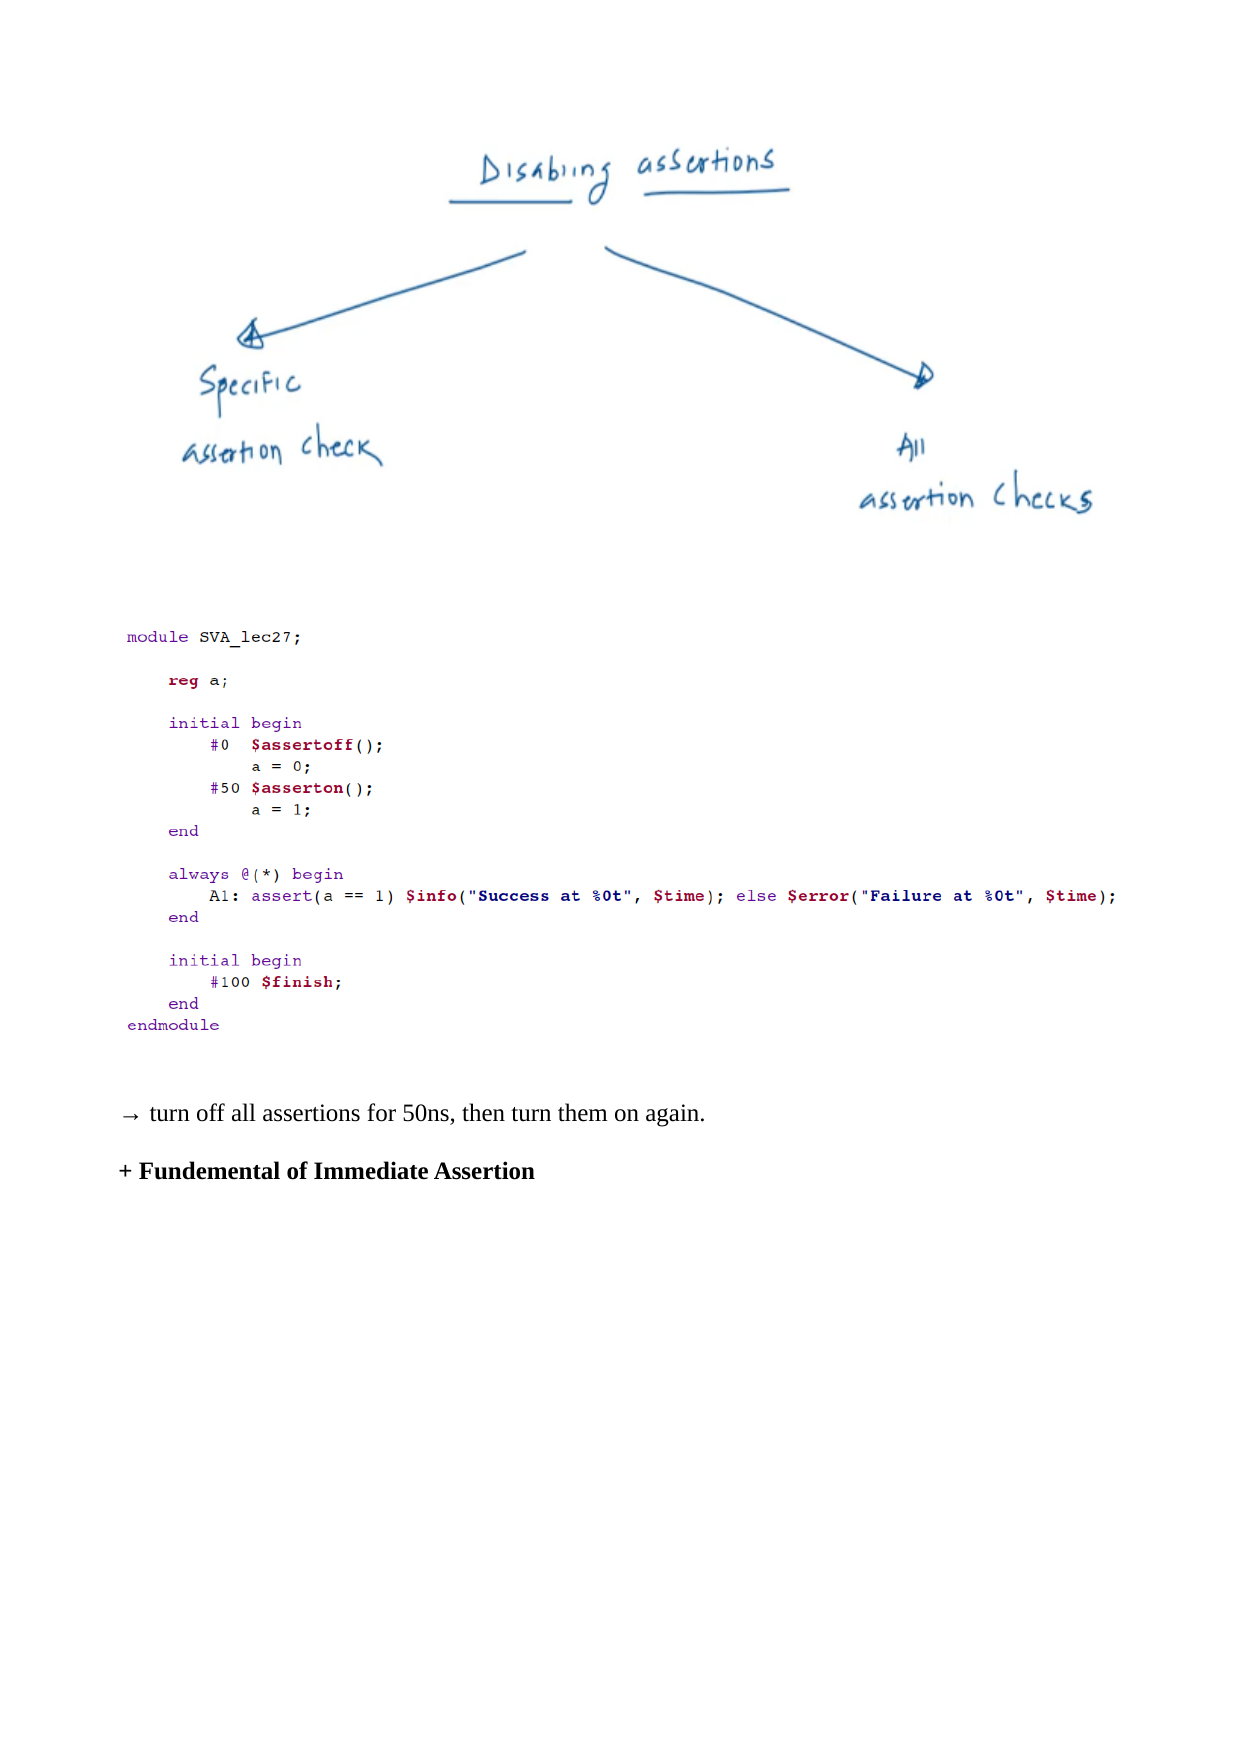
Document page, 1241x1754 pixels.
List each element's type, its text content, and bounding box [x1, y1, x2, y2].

picture [118, 118, 1123, 562]
text + Fundemental of Immediate Assertion [118, 1156, 1122, 1185]
text → turn off all assertions for 50ns, then turn them on again. [118, 1098, 1122, 1127]
picture [118, 619, 1123, 1041]
